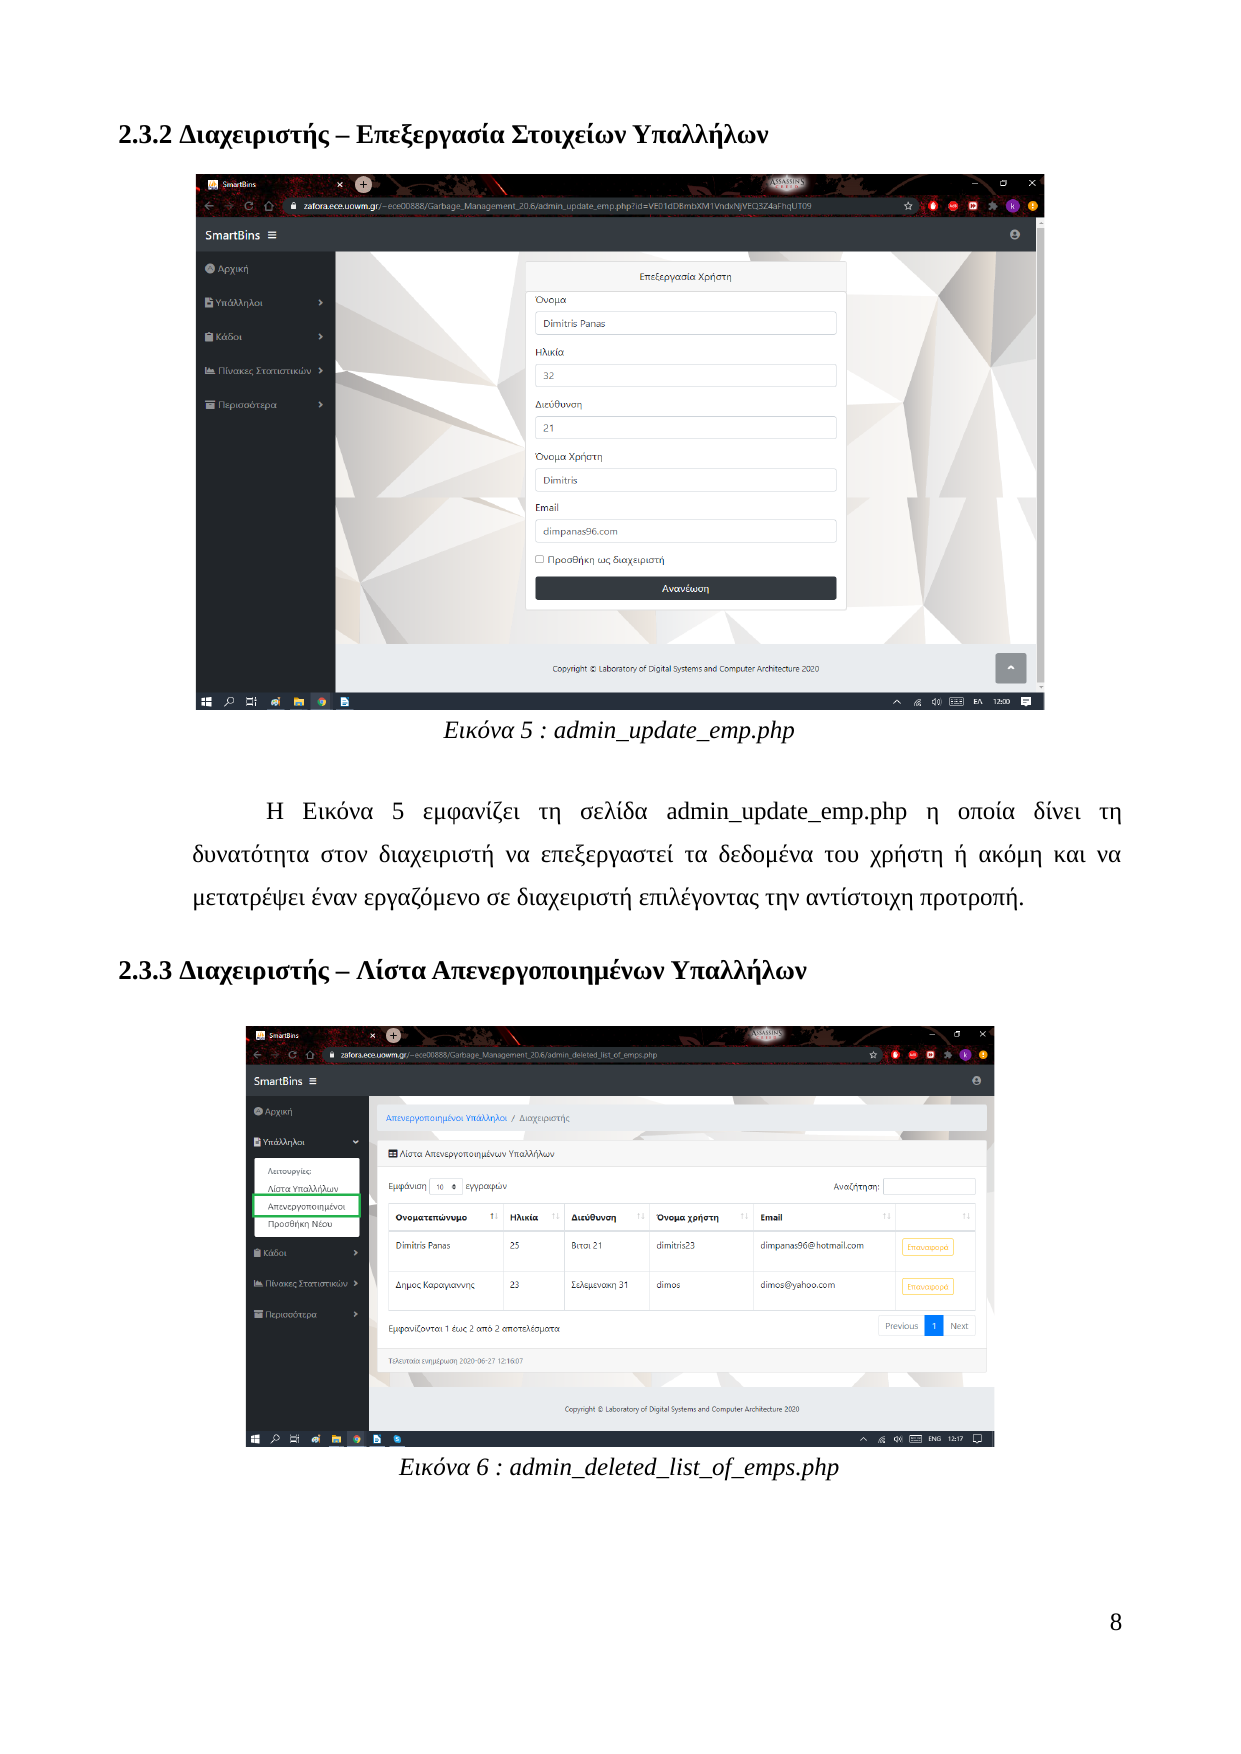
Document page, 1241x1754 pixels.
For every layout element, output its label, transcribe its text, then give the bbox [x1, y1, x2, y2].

picture [245, 1026, 995, 1447]
picture [195, 174, 1045, 710]
subtitle 2.3.2 Διαχειριστής – Επεξεργασία Στοιχείων Υπαλλήλων [118, 118, 1122, 149]
subtitle 2.3.3 Διαχειριστής – Λίστα Απενεργοποιημένων Υπαλλήλων [118, 954, 1122, 986]
text Εικόνα 5 : admin_update_emp.php [196, 710, 1044, 744]
text Η Εικόνα 5 εμφανίζει τη σελίδα admin_update_emp.php η οποία δίνει τη δυνατότητα στον διαχειριστή να επεξεργαστεί τα δεδομένα του χρήστη ή ακόμη και να μετατρέψει έναν εργαζόμενο σε διαχειριστή επιλέγοντας την αντίστοιχη προτροπή. [192, 796, 1122, 911]
text Εικόνα 6 : admin_deleted_list_of_emps.php [246, 1447, 994, 1481]
